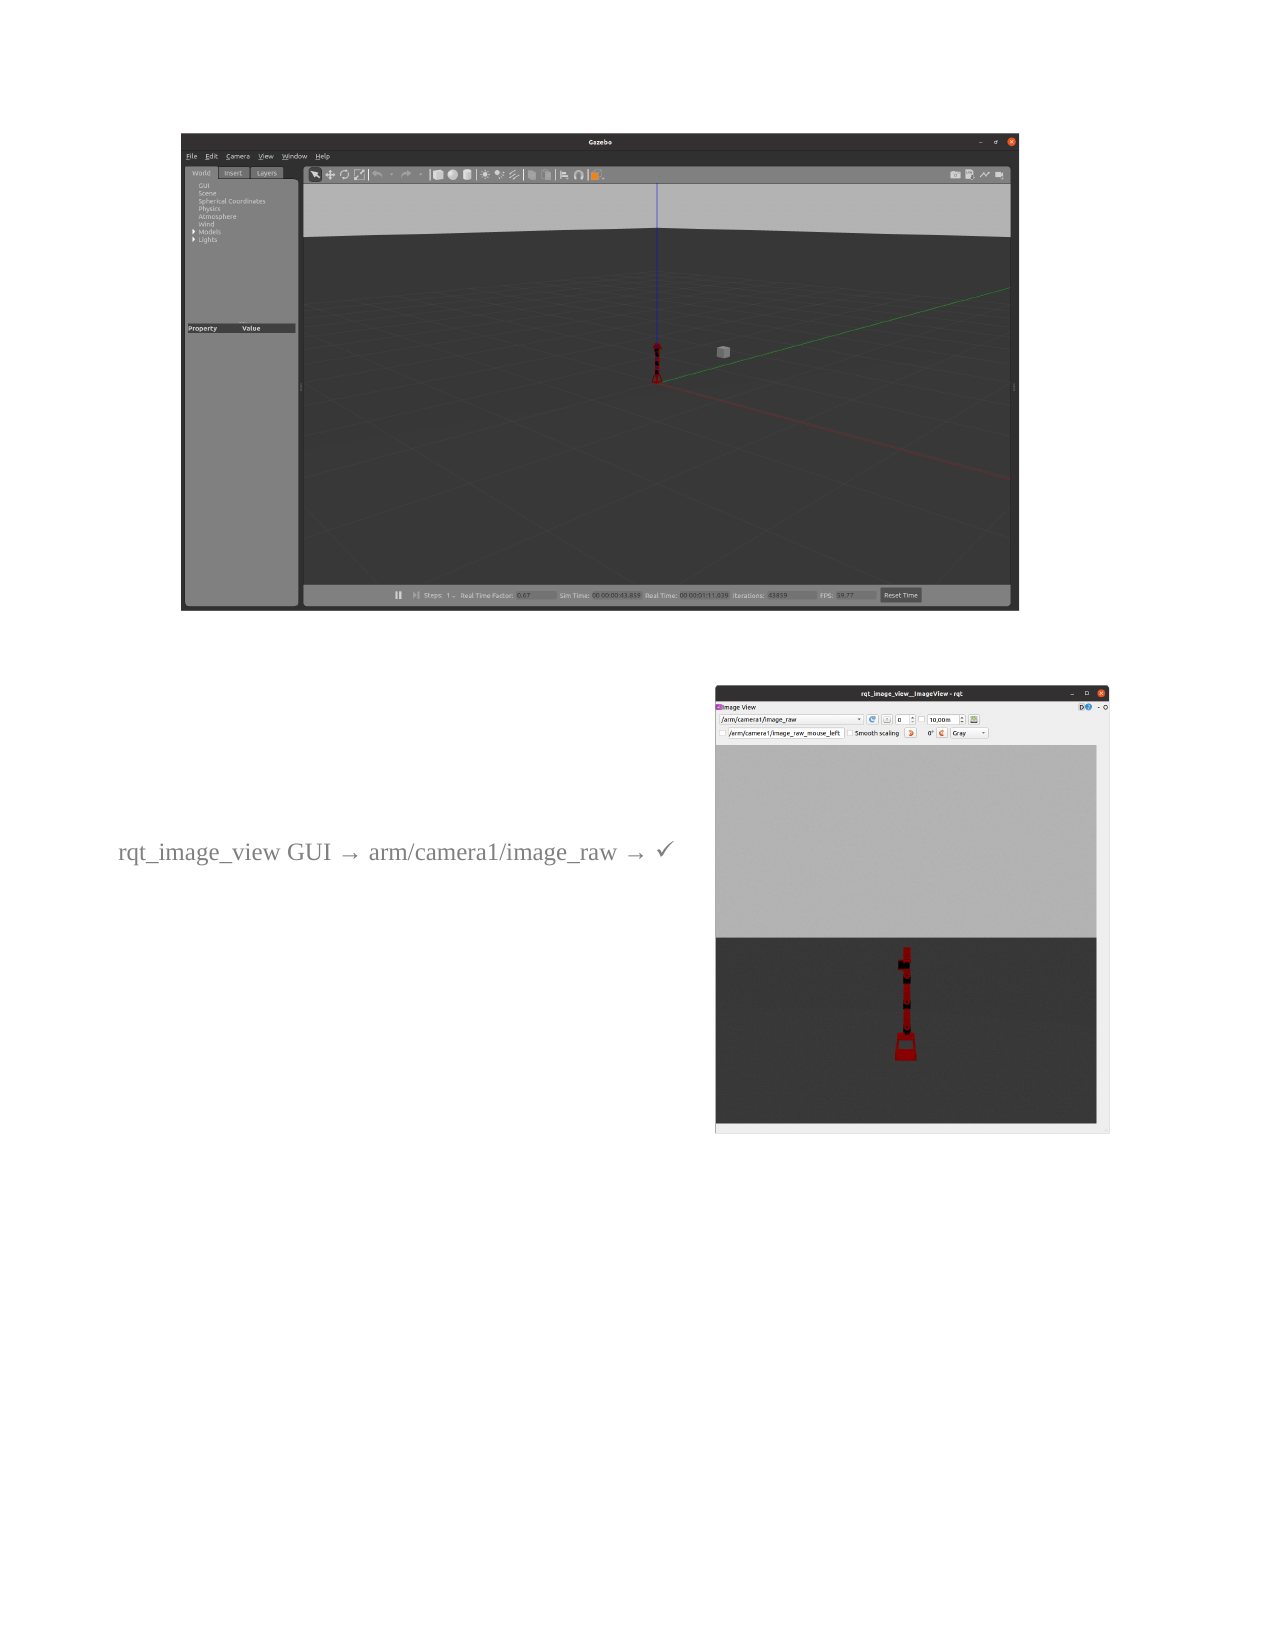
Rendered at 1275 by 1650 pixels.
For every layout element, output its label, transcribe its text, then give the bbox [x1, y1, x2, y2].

text rqt_image_view GUI → arm/camera1/image_raw → ✓ [118, 837, 711, 866]
picture [181, 133, 1020, 611]
picture [711, 682, 1113, 1137]
text [1113, 837, 1157, 866]
